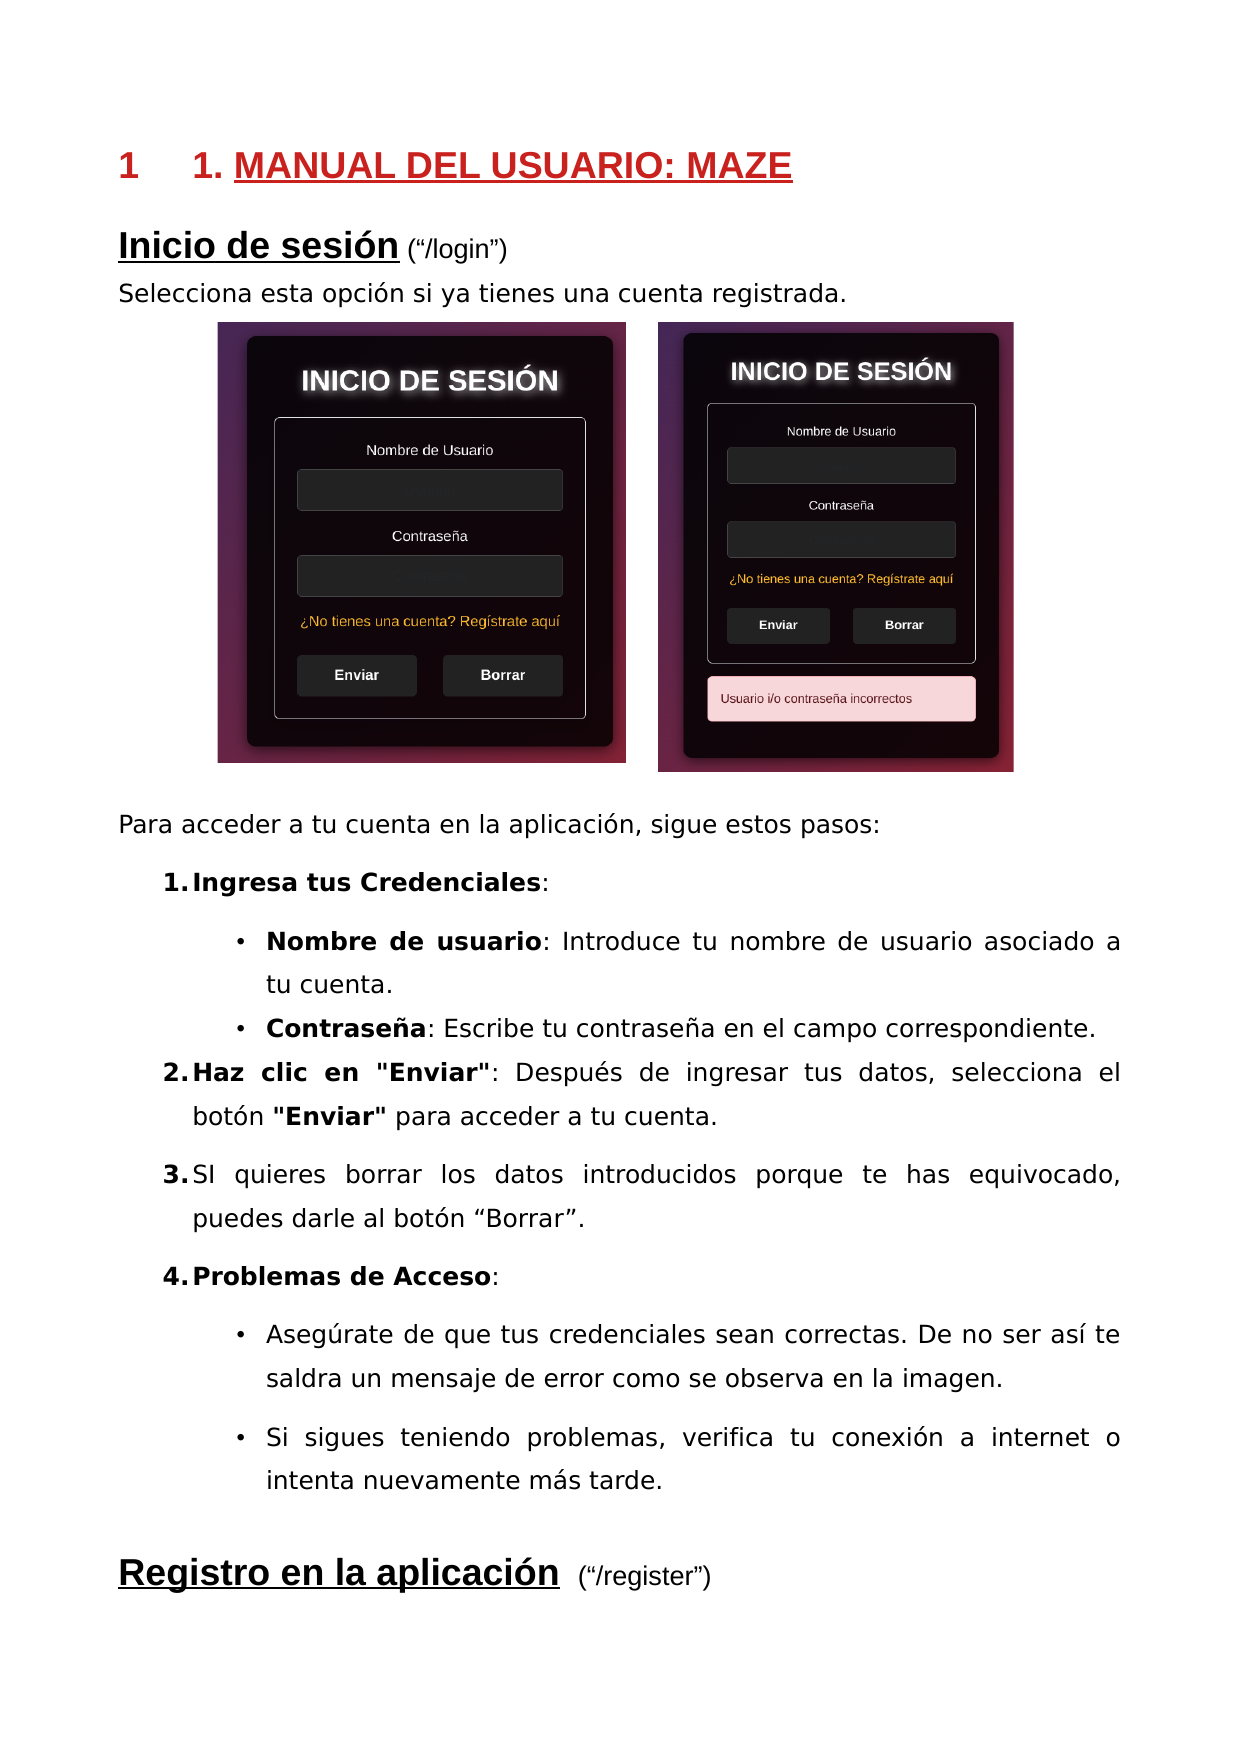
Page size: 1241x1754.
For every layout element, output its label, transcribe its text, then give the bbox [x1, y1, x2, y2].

text Selecciona esta opción si ya tienes una cuenta registrada. [118, 279, 1122, 308]
picture [217, 322, 626, 763]
list Si sigues teniendo problemas, verifica tu conexión a internet o intenta nuevamente más tarde. [236, 1423, 1122, 1496]
list Nombre de usuario: Introduce tu nombre de usuario asociado a tu cuenta. [236, 927, 1122, 1000]
list Ingresa tus Credenciales: [162, 868, 1122, 898]
subtitle 1. MANUAL DEL USUARIO: MAZE [118, 143, 1122, 186]
list Contraseña: Escribe tu contraseña en el campo correspondiente. [236, 1014, 1122, 1043]
list SI quieres borrar los datos introducidos porque te has equivocado, puedes darle al botón “Borrar”. [162, 1160, 1122, 1233]
list Asegúrate de que tus credenciales sean correctas. De no ser así te saldra un mensaje de error como se observa en la imagen. [236, 1321, 1122, 1393]
text Para acceder a tu cuenta en la aplicación, sigue estos pasos: [118, 810, 1122, 839]
picture [658, 322, 1014, 772]
subtitle Registro en la aplicación (“/register”) [118, 1550, 1122, 1593]
list Problemas de Acceso: [162, 1262, 1122, 1291]
list Haz clic en "Enviar": Después de ingresar tus datos, selecciona el botón "Enviar" para acceder a tu cuenta. [162, 1058, 1122, 1131]
subtitle Inicio de sesión (“/login”) [118, 224, 1122, 267]
